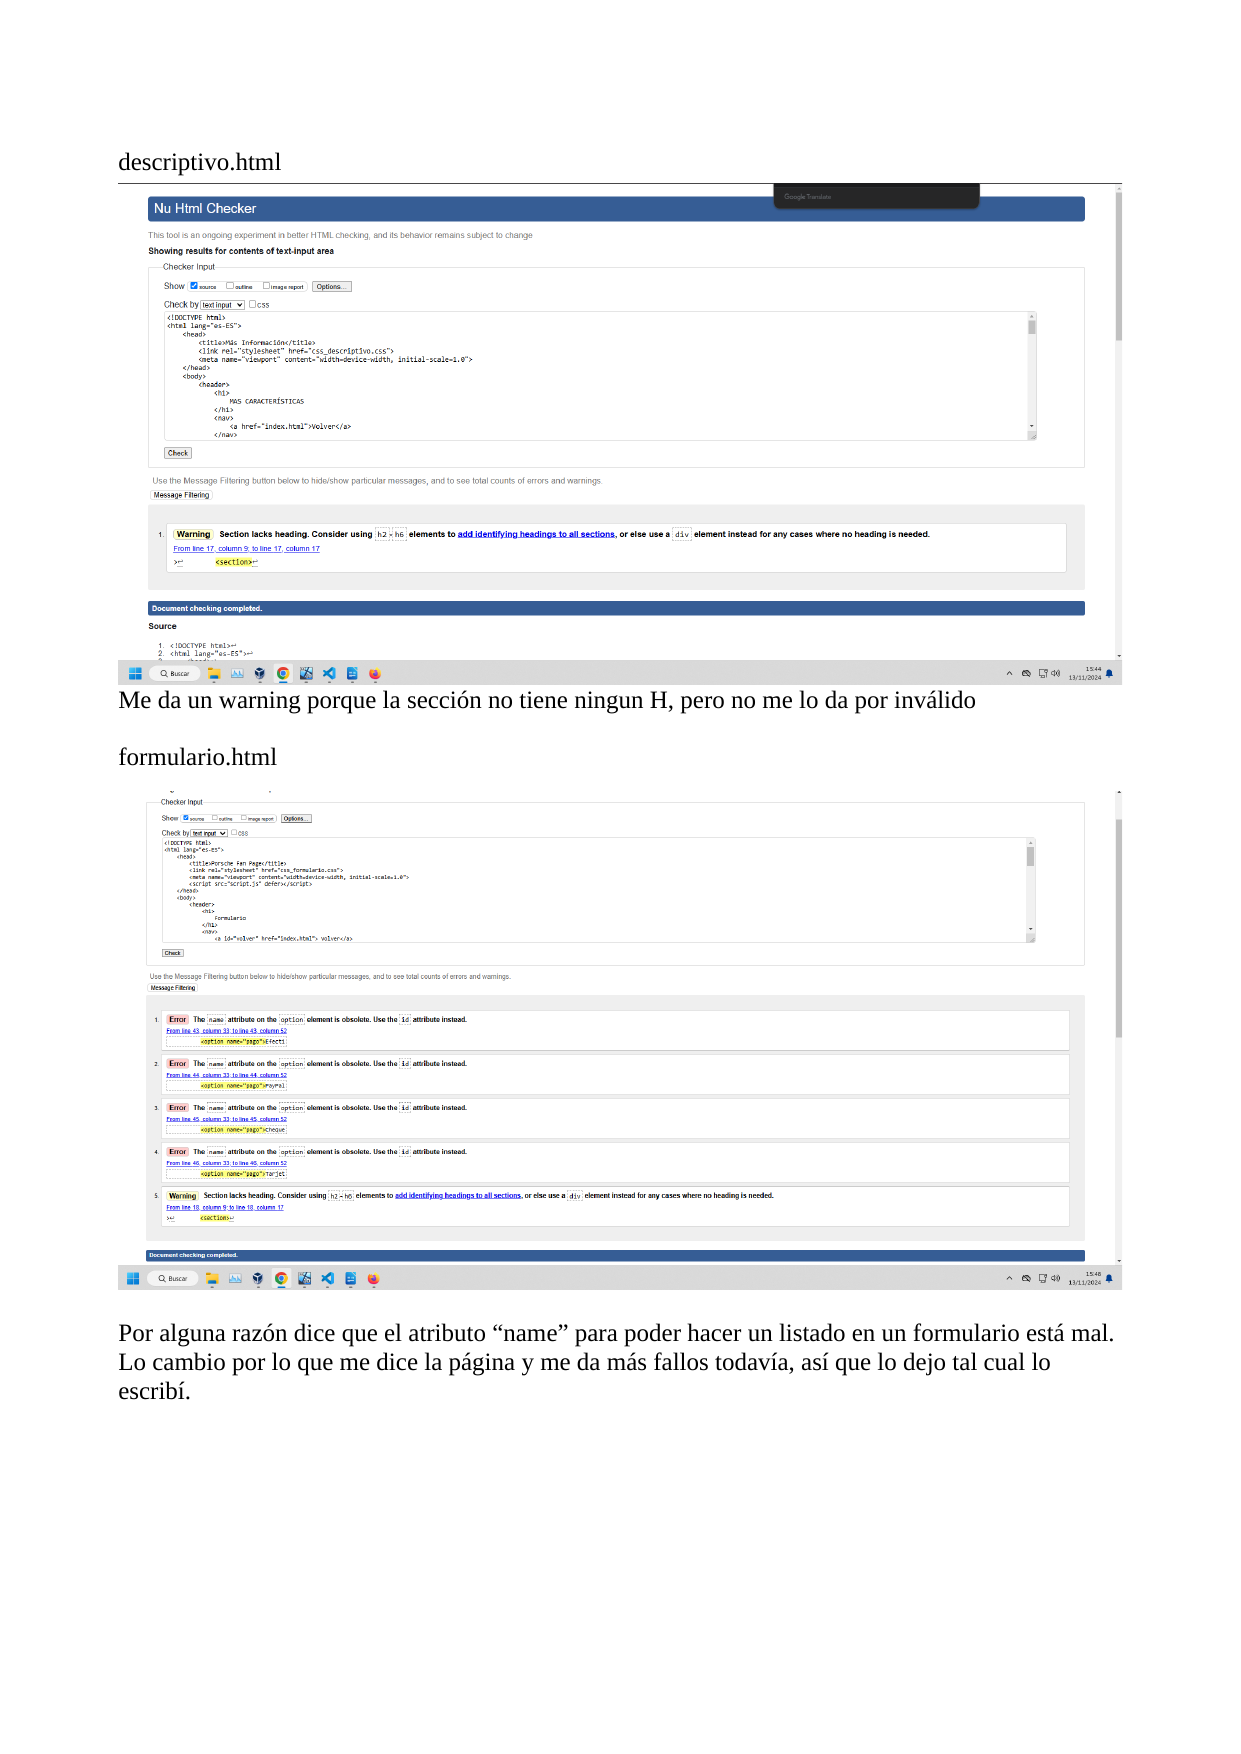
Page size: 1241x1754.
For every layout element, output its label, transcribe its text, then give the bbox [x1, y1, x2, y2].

text descriptivo.html [118, 147, 1122, 176]
text Por alguna razón dice que el atributo “name” para poder hacer un listado en un formulario está mal. Lo cambio por lo que me dice la página y me da más fallos todavía, así que lo dejo tal cual lo escribí. [118, 1318, 1122, 1404]
picture [118, 183, 1123, 685]
picture [118, 791, 1123, 1290]
text [118, 176, 1122, 183]
text formulario.html [118, 742, 1122, 771]
text Me da un warning porque la sección no tiene ningun H, pero no me lo da por inválido [118, 685, 1122, 714]
